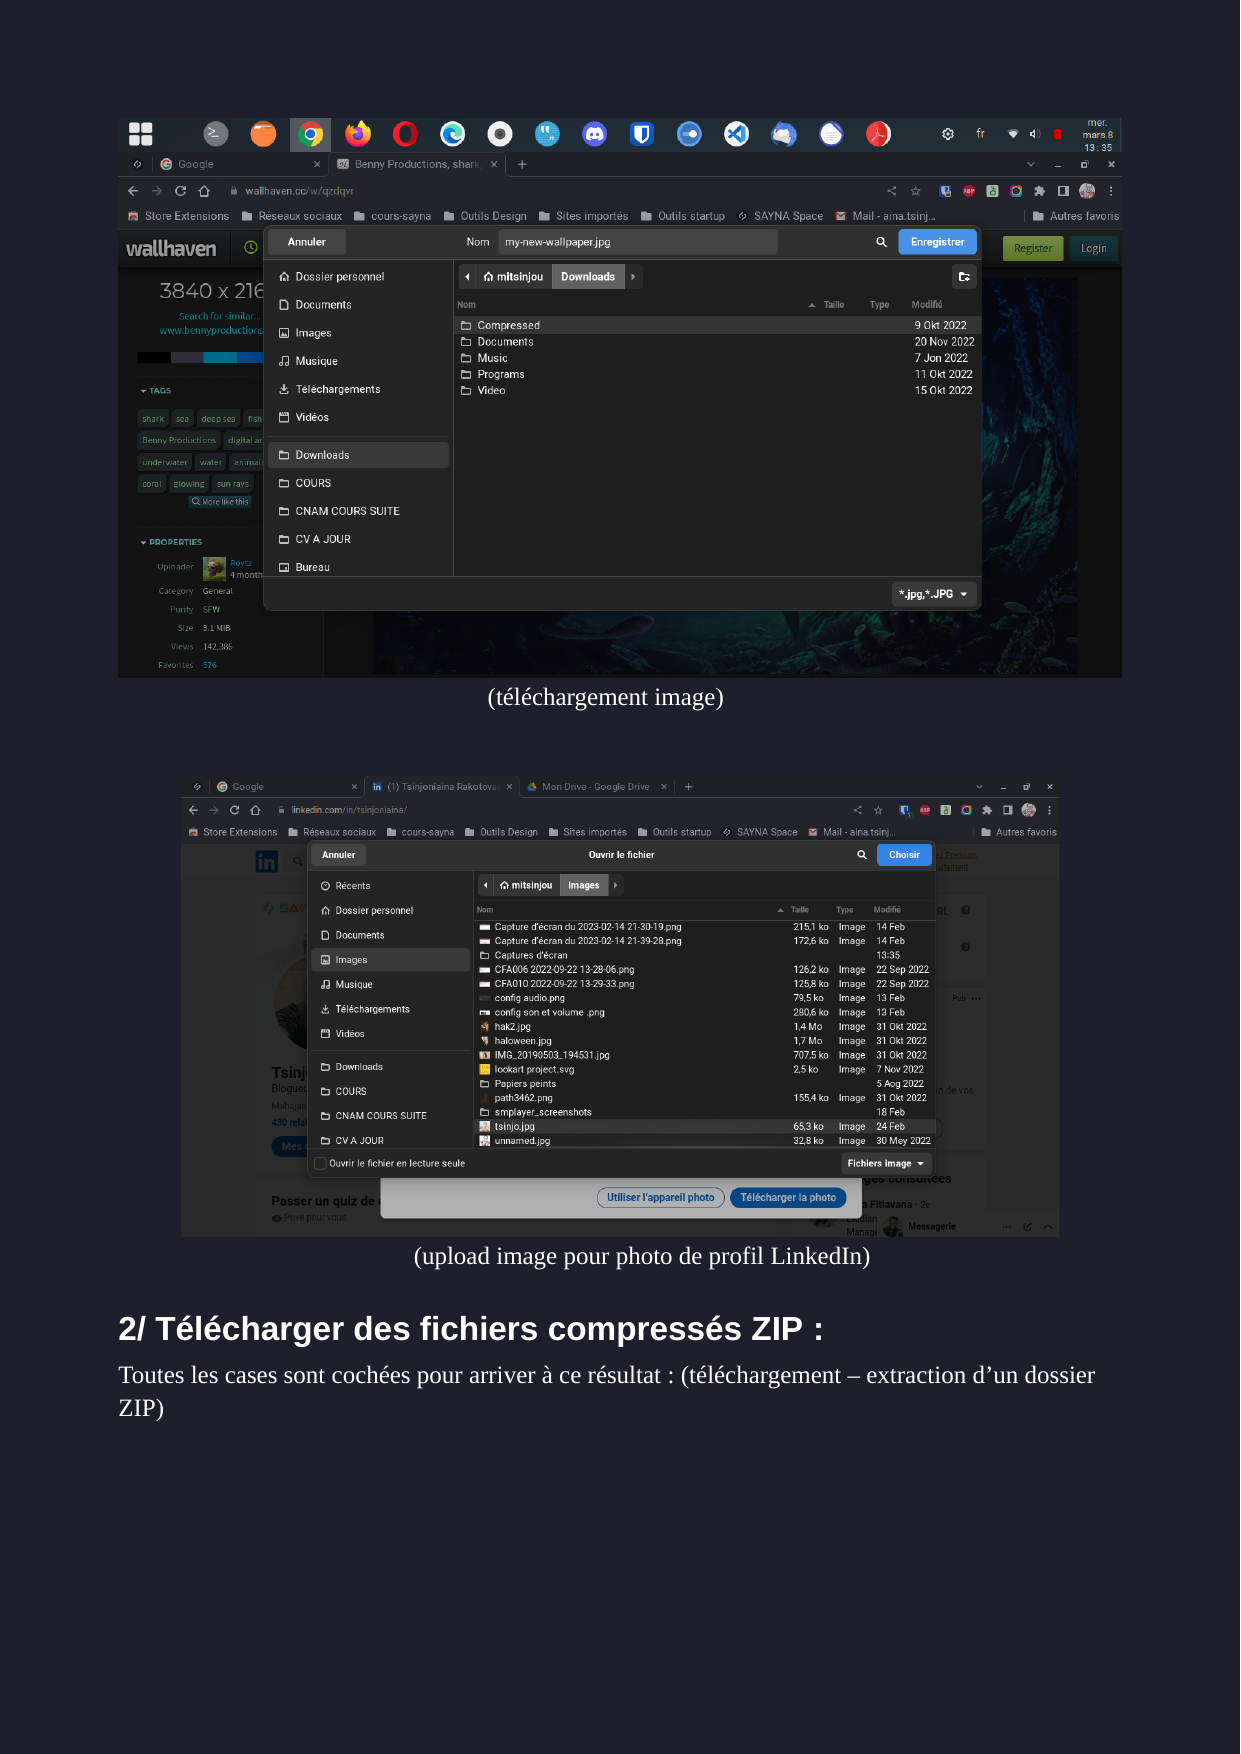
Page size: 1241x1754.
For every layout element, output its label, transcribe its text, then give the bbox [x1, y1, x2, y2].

picture [118, 118, 1123, 678]
picture [180, 776, 1060, 1237]
subtitle 2/ Télécharger des fichiers compressés ZIP : [118, 1309, 1122, 1348]
text Toutes les cases sont cochées pour arriver à ce résultat : (téléchargement – extraction d’un dossier ZIP) [118, 1360, 1122, 1422]
text (upload image pour photo de profil LinkedIn) [118, 777, 1122, 1269]
text (téléchargement image) [118, 678, 1122, 710]
